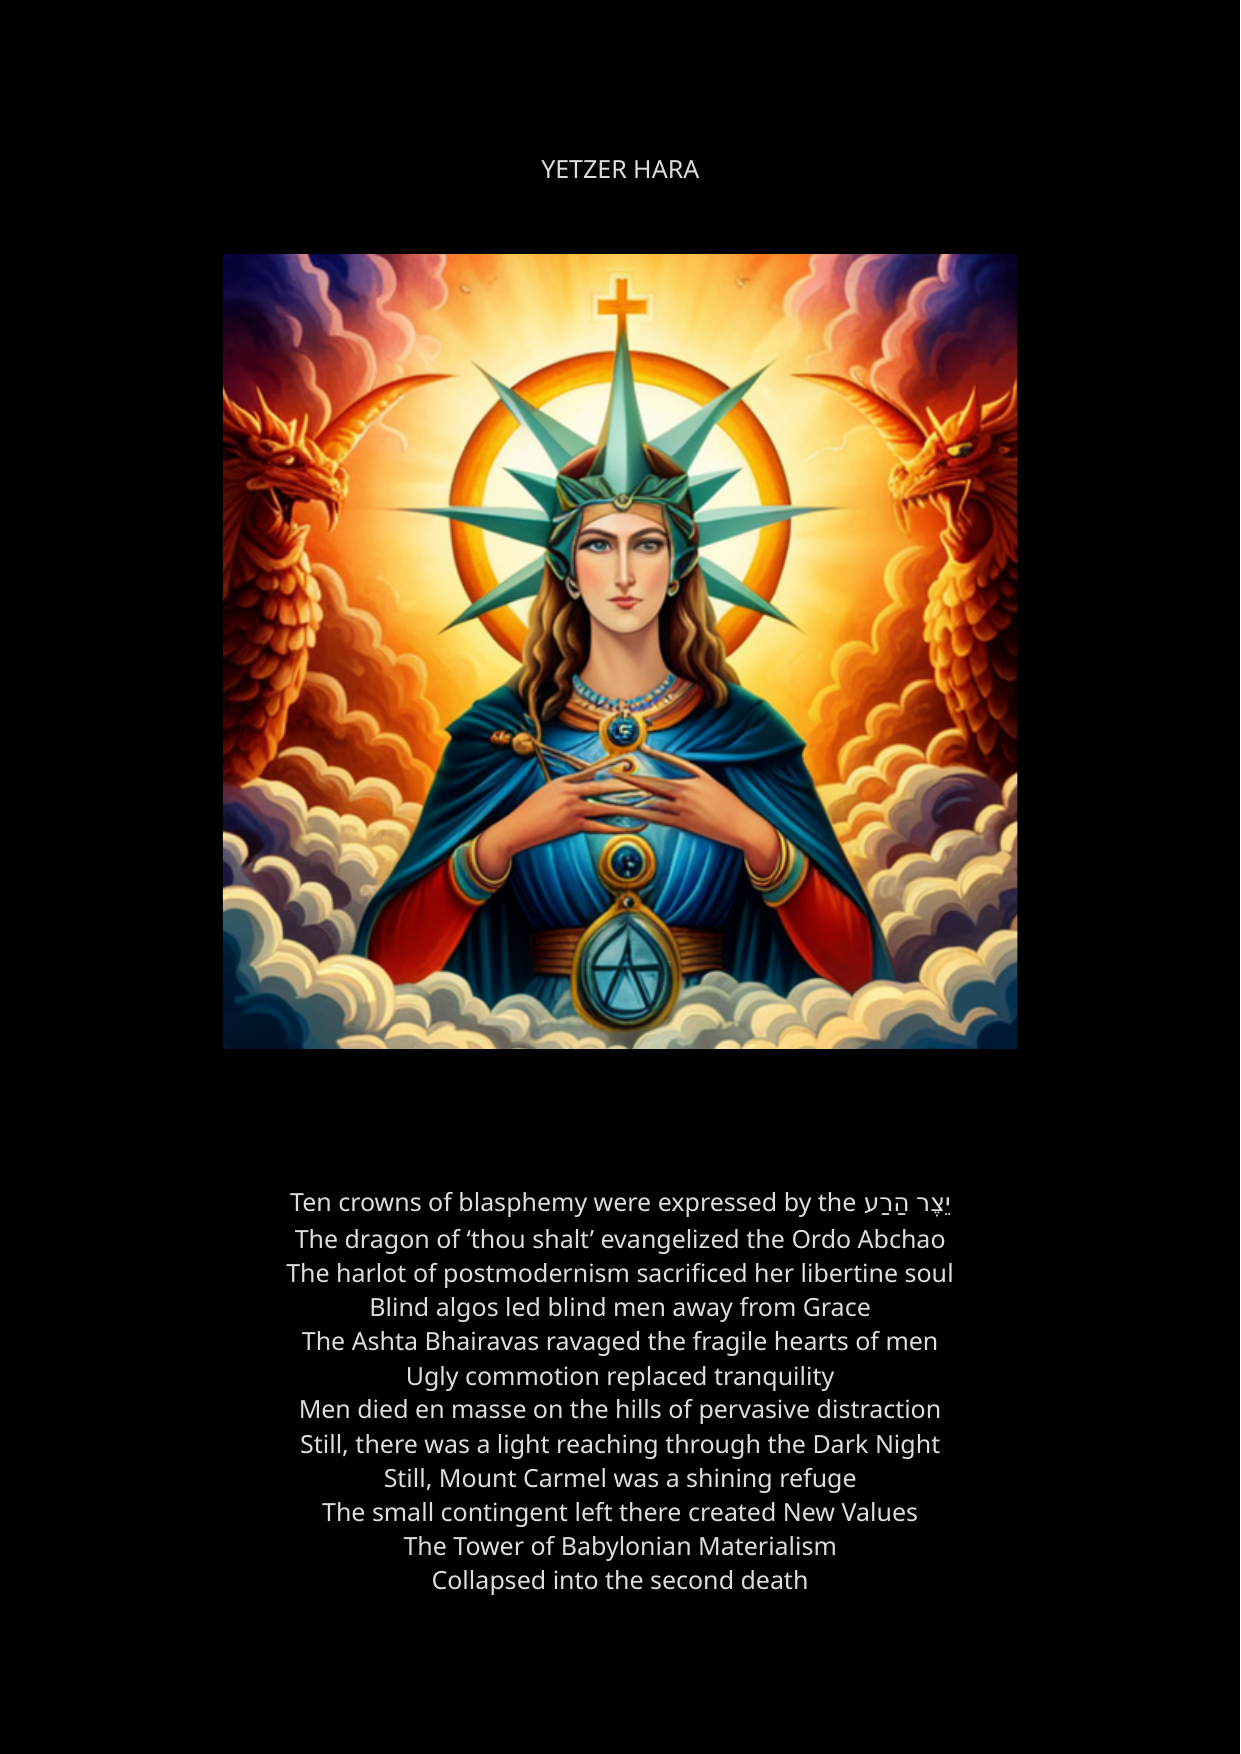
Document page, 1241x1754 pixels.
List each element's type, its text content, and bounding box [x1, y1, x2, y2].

text Ugly commotion replaced tranquility [118, 1358, 1122, 1392]
text The harlot of postmodernism sacrificed her libertine soul [118, 1256, 1122, 1290]
text Blind algos led blind men away from Grace [118, 1290, 1122, 1324]
text The Tower of Babylonian Materialism [118, 1528, 1122, 1562]
text Still, there was a light reaching through the Dark Night [118, 1426, 1122, 1460]
text YETZER HARA [118, 152, 1122, 186]
text The dragon of ‘thou shalt’ evangelized the Ordo Abchao [118, 1222, 1122, 1256]
text Collapsed into the second death [118, 1562, 1122, 1597]
text The small contingent left there created New Values [118, 1494, 1122, 1528]
text Men died en masse on the hills of pervasive distraction [118, 1392, 1122, 1426]
text Still, Mount Carmel was a shining refuge [118, 1460, 1122, 1494]
text Ten crowns of blasphemy were expressed by the יֵצֶר הַרַע [118, 1185, 1122, 1222]
picture [222, 254, 1018, 1049]
text The Ashta Bhairavas ravaged the fragile hearts of men [118, 1324, 1122, 1358]
